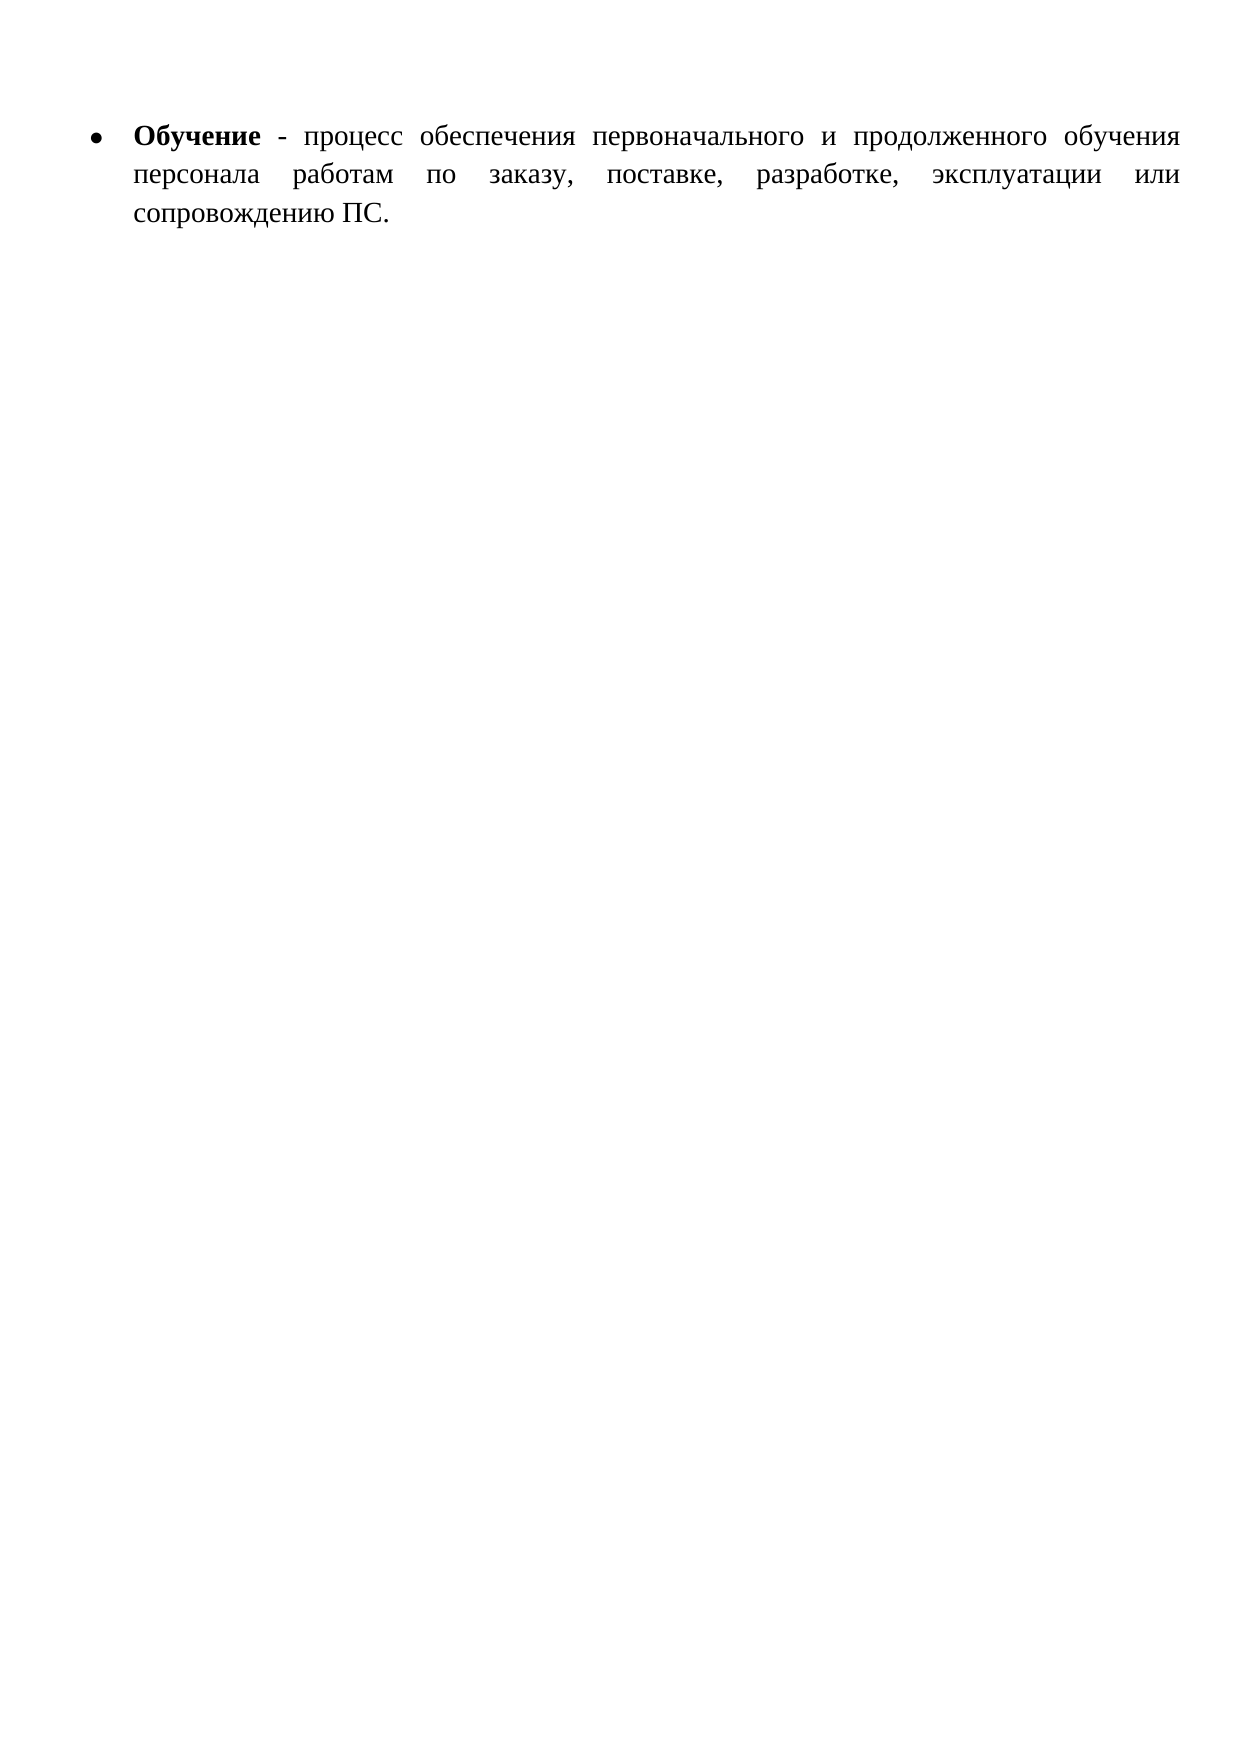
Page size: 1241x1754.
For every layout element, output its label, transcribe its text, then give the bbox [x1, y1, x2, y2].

list Обучение - процесс обеспечения первоначального и продолженного обучения персонала работам по заказу, поставке, разработке, эксплуатации или сопровождению ПС. [89, 118, 1181, 229]
